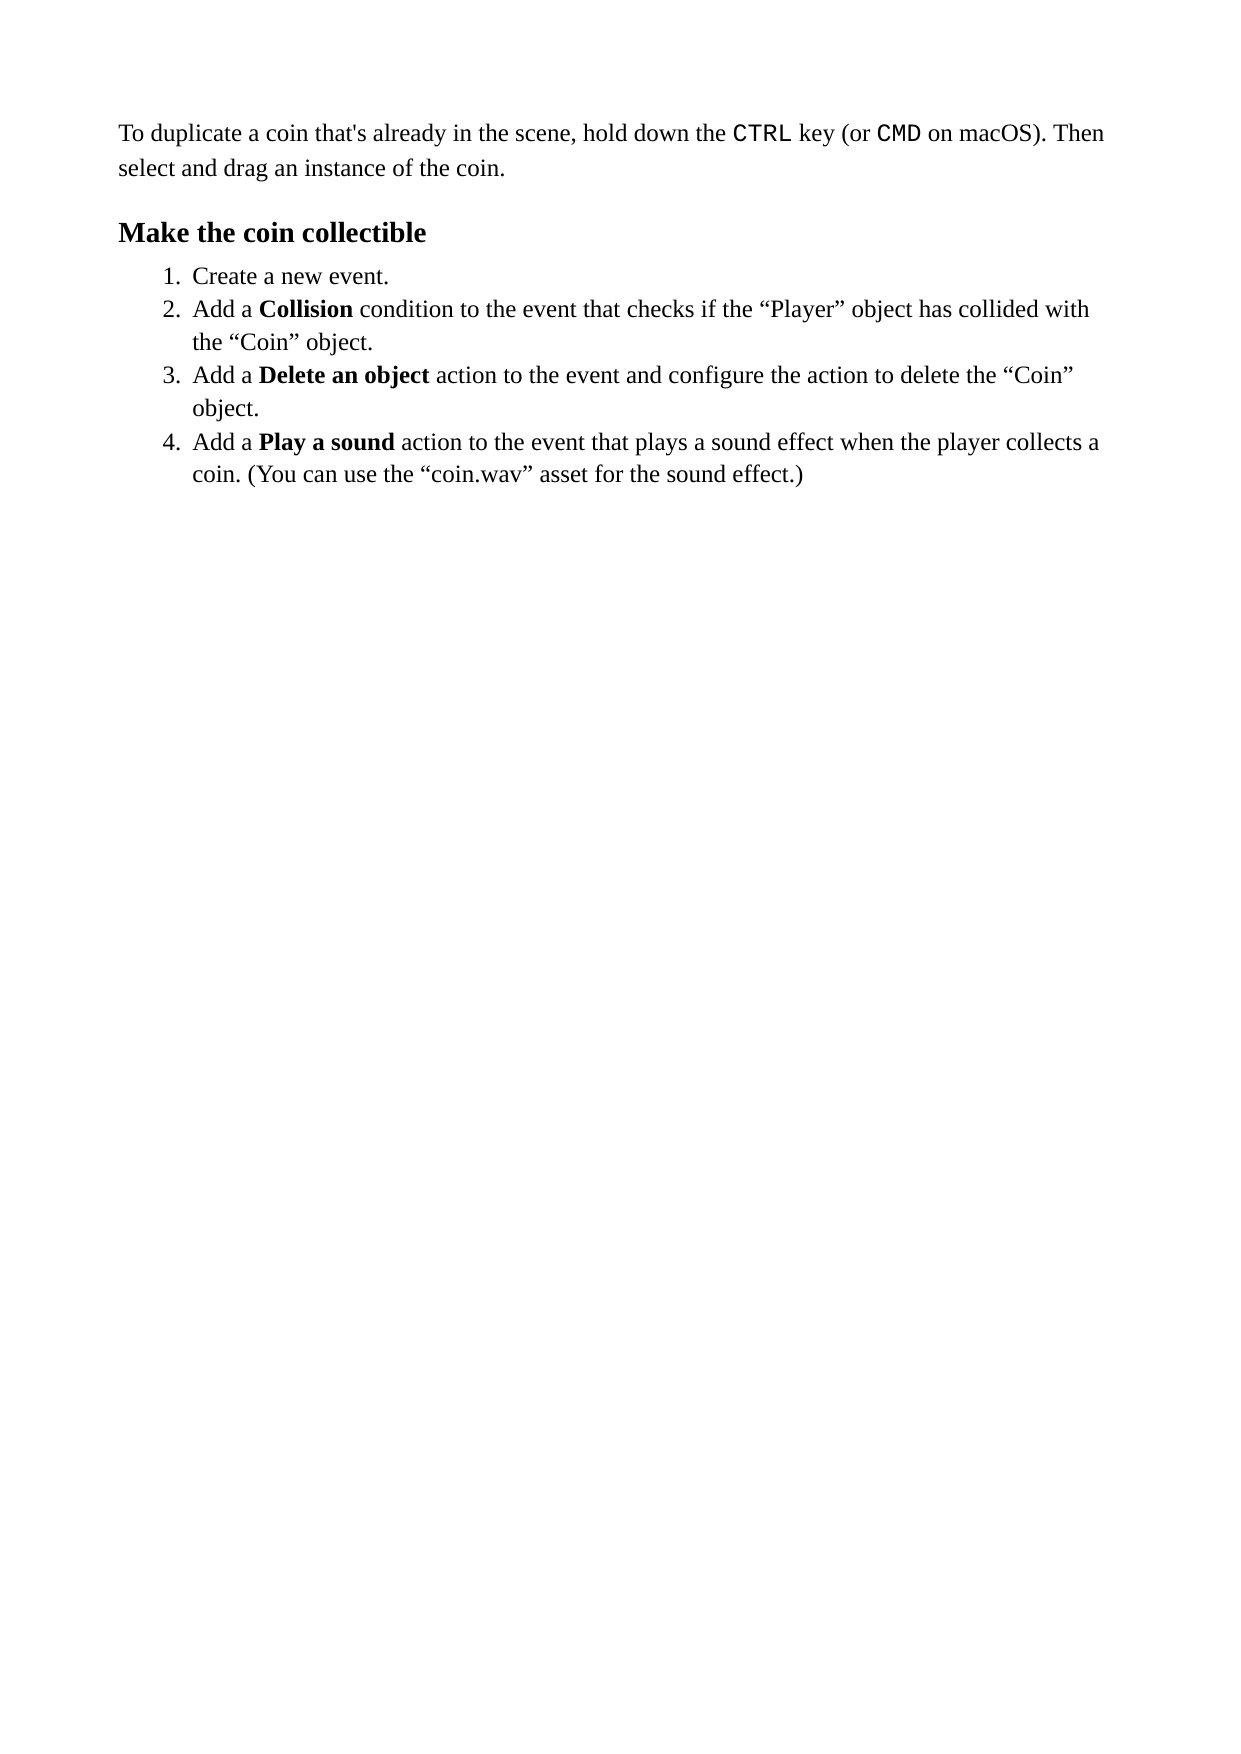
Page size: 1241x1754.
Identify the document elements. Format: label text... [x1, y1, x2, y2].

subtitle Make the coin collectible [118, 215, 1122, 249]
text To duplicate a coin that's already in the scene, hold down the CTRL key (or CMD on macOS). Then select and drag an instance of the coin. [118, 118, 1122, 182]
list Add a Collision condition to the event that checks if the “Player” object has collided with the “Coin” object. [162, 294, 1122, 356]
list Add a Play a sound action to the event that plays a sound effect when the player collects a coin. (You can use the “coin.wav” asset for the sound effect.) [162, 427, 1122, 488]
list Create a new event. [162, 261, 1122, 290]
list Add a Delete an object action to the event and configure the action to delete the “Coin” object. [162, 361, 1122, 422]
